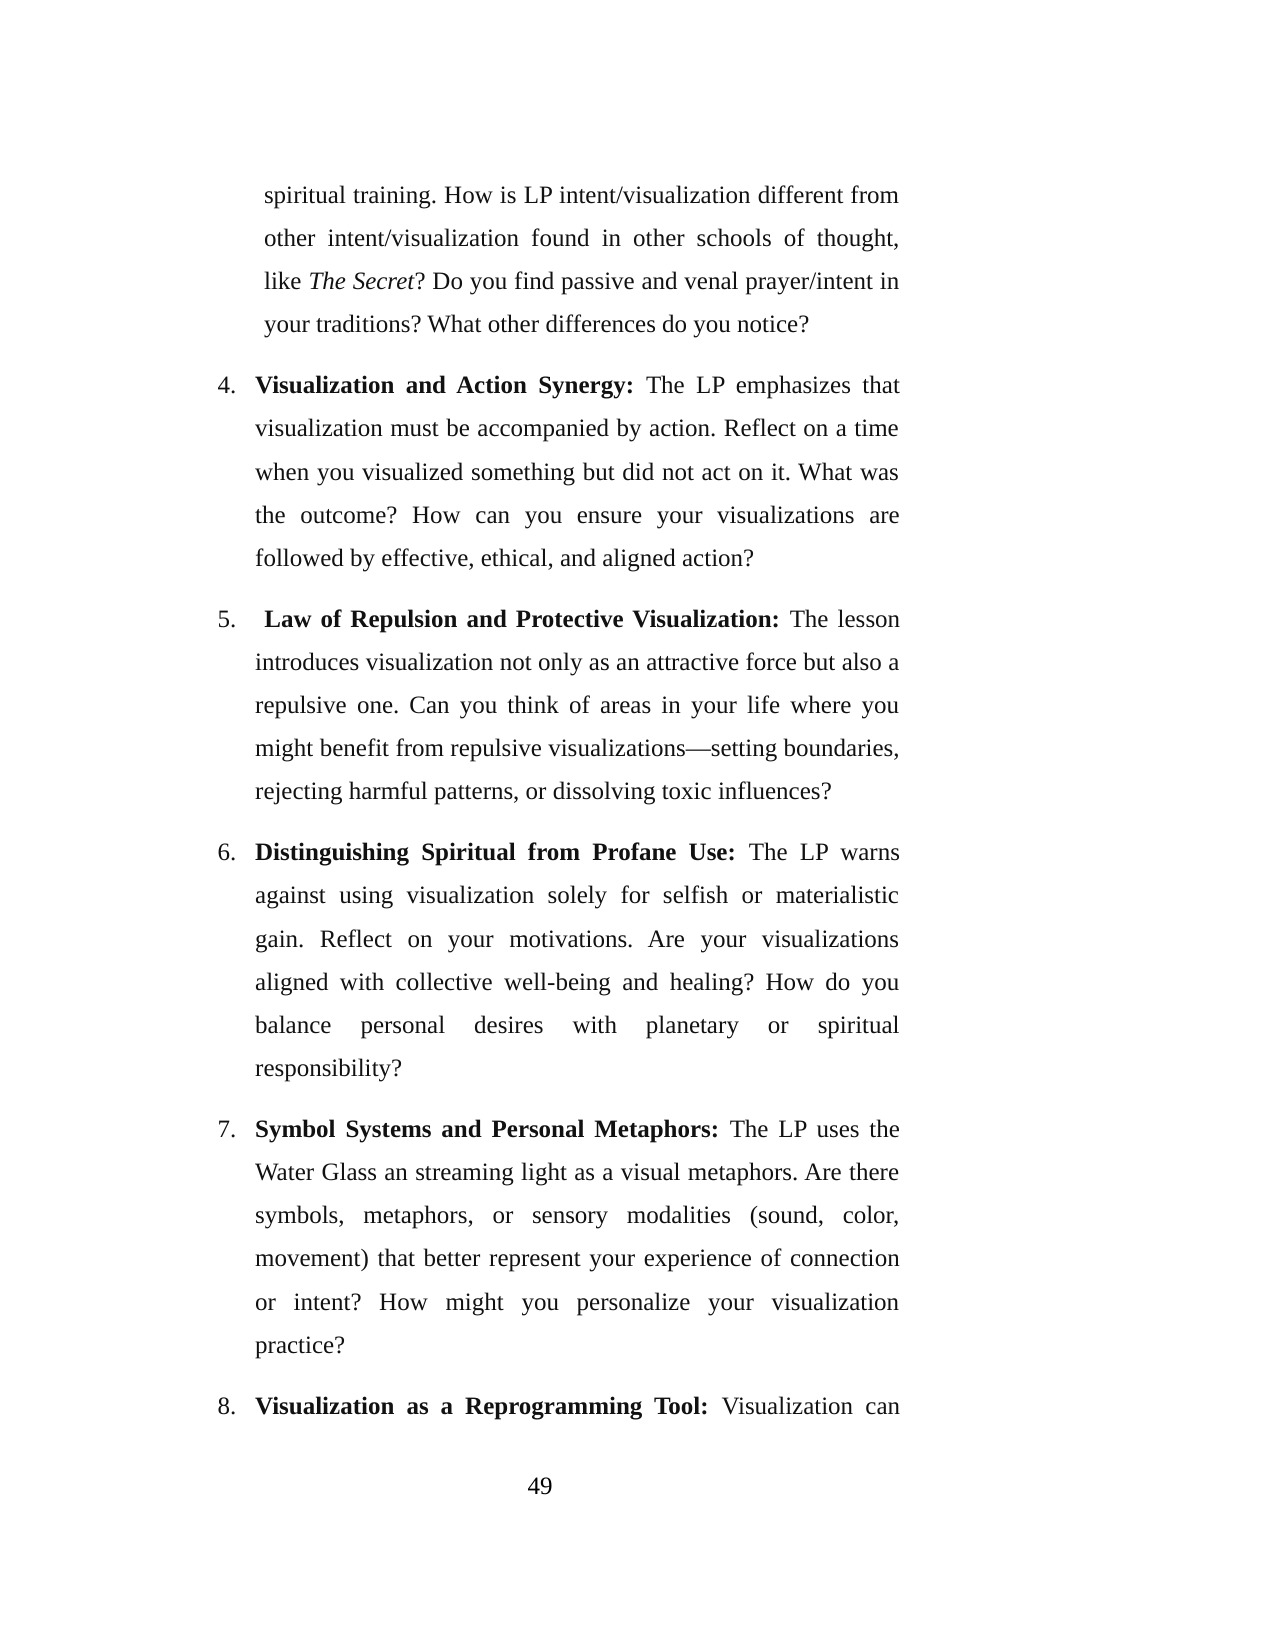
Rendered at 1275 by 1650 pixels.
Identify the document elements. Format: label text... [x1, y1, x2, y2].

list Symbol Systems and Personal Metaphors: The LP uses the Water Glass an streaming light as a visual metaphors. Are there symbols, metaphors, or sensory modalities (sound, color, movement) that better represent your experience of connection or intent? How might you personalize your visualization practice? [217, 1114, 900, 1358]
list Law of Repulsion and Protective Visualization: The lesson introduces visualization not only as an attractive force but also a repulsive one. Can you think of areas in your life where you might benefit from repulsive visualizations—setting boundaries, rejecting harmful patterns, or dissolving toxic influences? [217, 604, 900, 805]
list Visualization as a Reprogramming Tool: Visualization can [217, 1391, 900, 1419]
list spiritual training. How is LP intent/visualization different from other intent/visualization found in other schools of thought, like The Secret? Do you find passive and venal prayer/intent in your traditions? What other differences do you notice? [234, 180, 900, 338]
list Visualization and Action Synergy: The LP emphasizes that visualization must be accompanied by action. Reflect on a time when you visualized something but did not act on it. What was the outcome? How can you ensure your visualizations are followed by effective, ethical, and aligned action? [217, 370, 900, 572]
list Distinguishing Spiritual from Profane Use: The LP warns against using visualization solely for selfish or materialistic gain. Reflect on your motivations. Are your visualizations aligned with collective well-being and healing? How do you balance personal desires with planetary or spiritual responsibility? [217, 837, 900, 1082]
